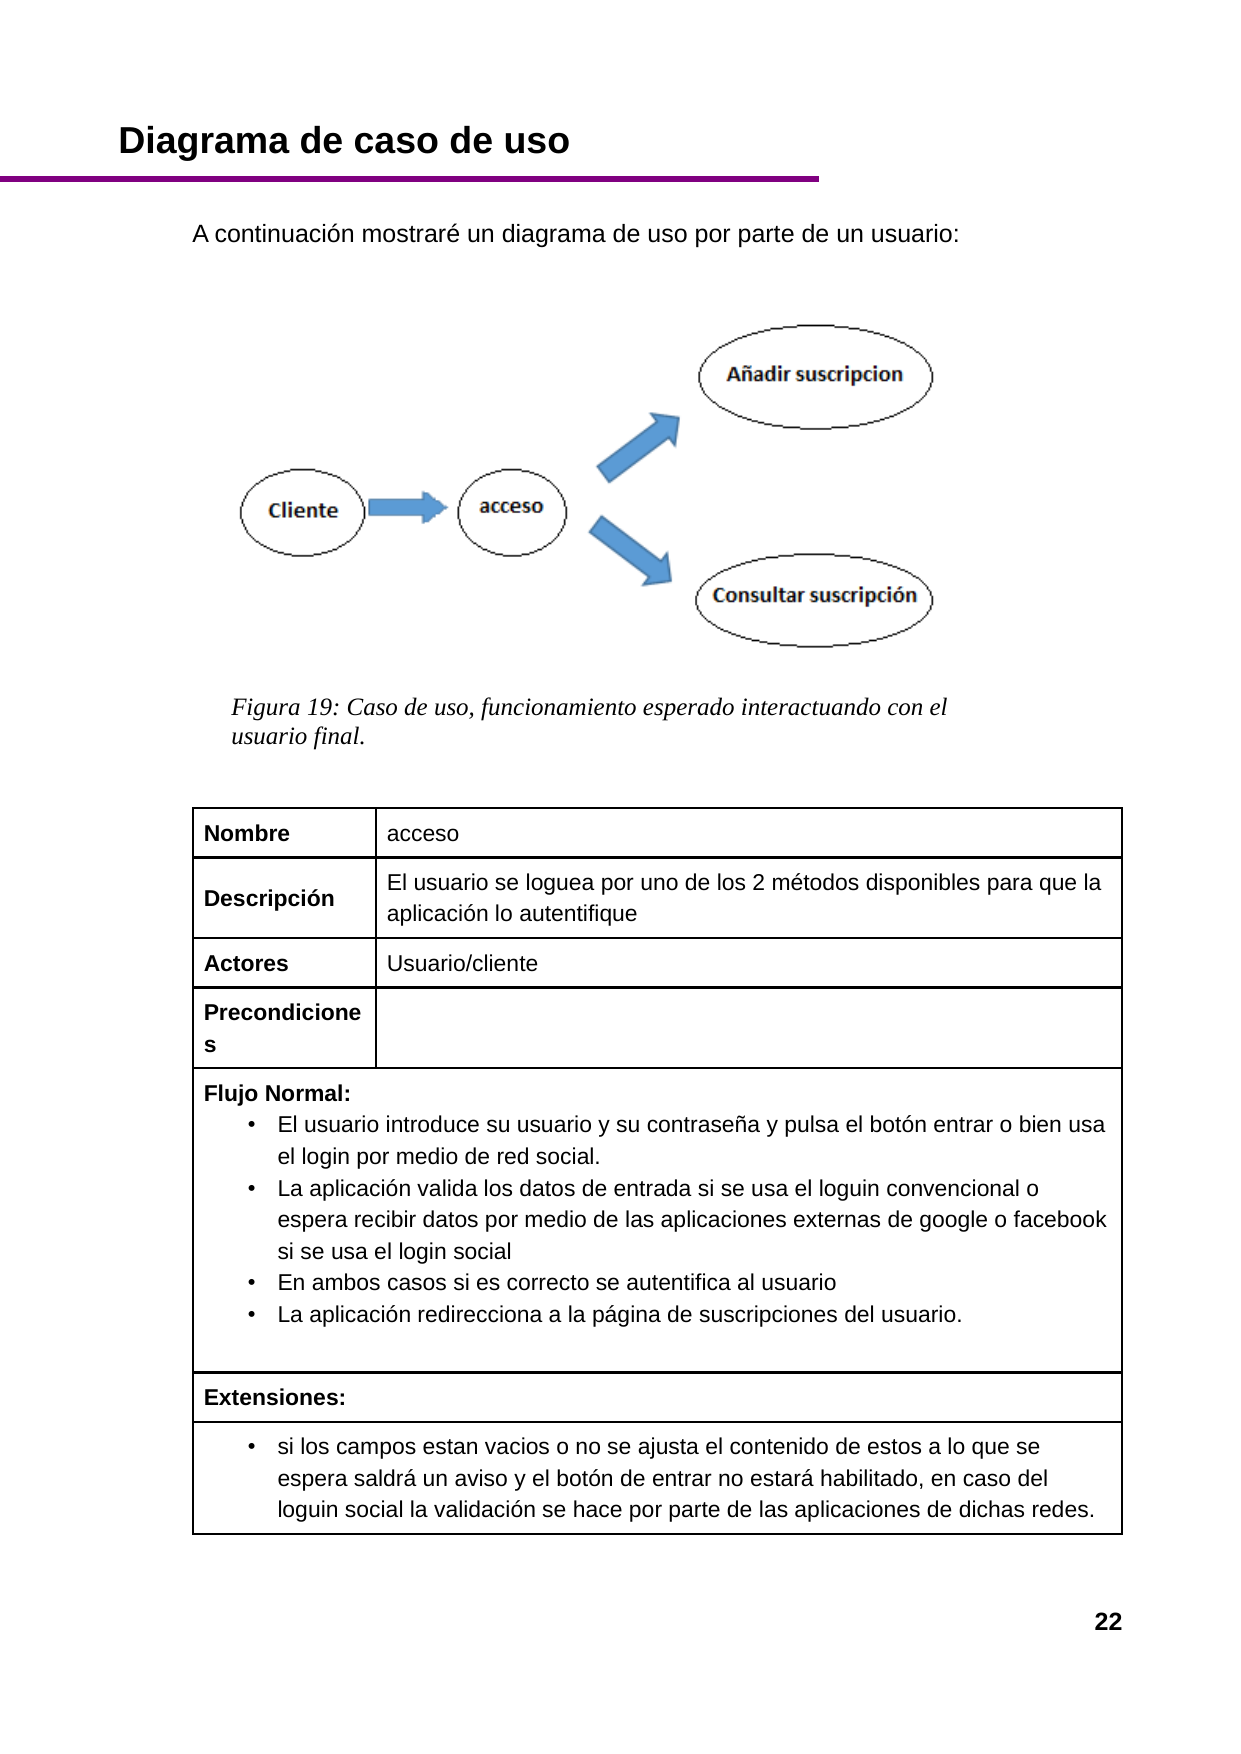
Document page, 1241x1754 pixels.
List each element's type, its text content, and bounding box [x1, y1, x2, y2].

table_cell Usuario/cliente [377, 939, 1121, 986]
table_cell Precondiciones [194, 989, 375, 1067]
table_header Nombre [194, 809, 375, 856]
table_cell Actores [194, 939, 375, 986]
text A continuación mostraré un diagrama de uso por parte de un usuario: [118, 219, 1122, 247]
text Figura 19: Caso de uso, funcionamiento esperado interactuando con el usuario final. [231, 687, 1009, 749]
table_cell Extensiones: [194, 1374, 1121, 1421]
table_header acceso [377, 809, 1121, 856]
text Diagrama de caso de uso [118, 118, 1122, 161]
table_cell Descripción [194, 859, 375, 937]
table_cell Flujo Normal: El usuario introduce su usuario y su contraseña y pulsa el botón entrar o bien usa el login por medio de red social. La aplicación valida los datos de entrada si se usa el loguin convencional o espera recibir datos por medio de las aplicaciones externas de google o facebook si se usa el login social En ambos casos si es correcto se autentifica al usuario La aplicación redirecciona a la página de suscripciones del usuario. [194, 1069, 1121, 1371]
table_cell [377, 989, 1121, 1067]
table_cell si los campos estan vacios o no se ajusta el contenido de estos a lo que se espera saldrá un aviso y el botón de entrar no estará habilitado, en caso del loguin social la validación se hace por parte de las aplicaciones de dichas redes. [194, 1423, 1121, 1533]
picture [231, 278, 1010, 687]
table_cell El usuario se loguea por uno de los 2 métodos disponibles para que la aplicación lo autentifique [377, 859, 1121, 937]
